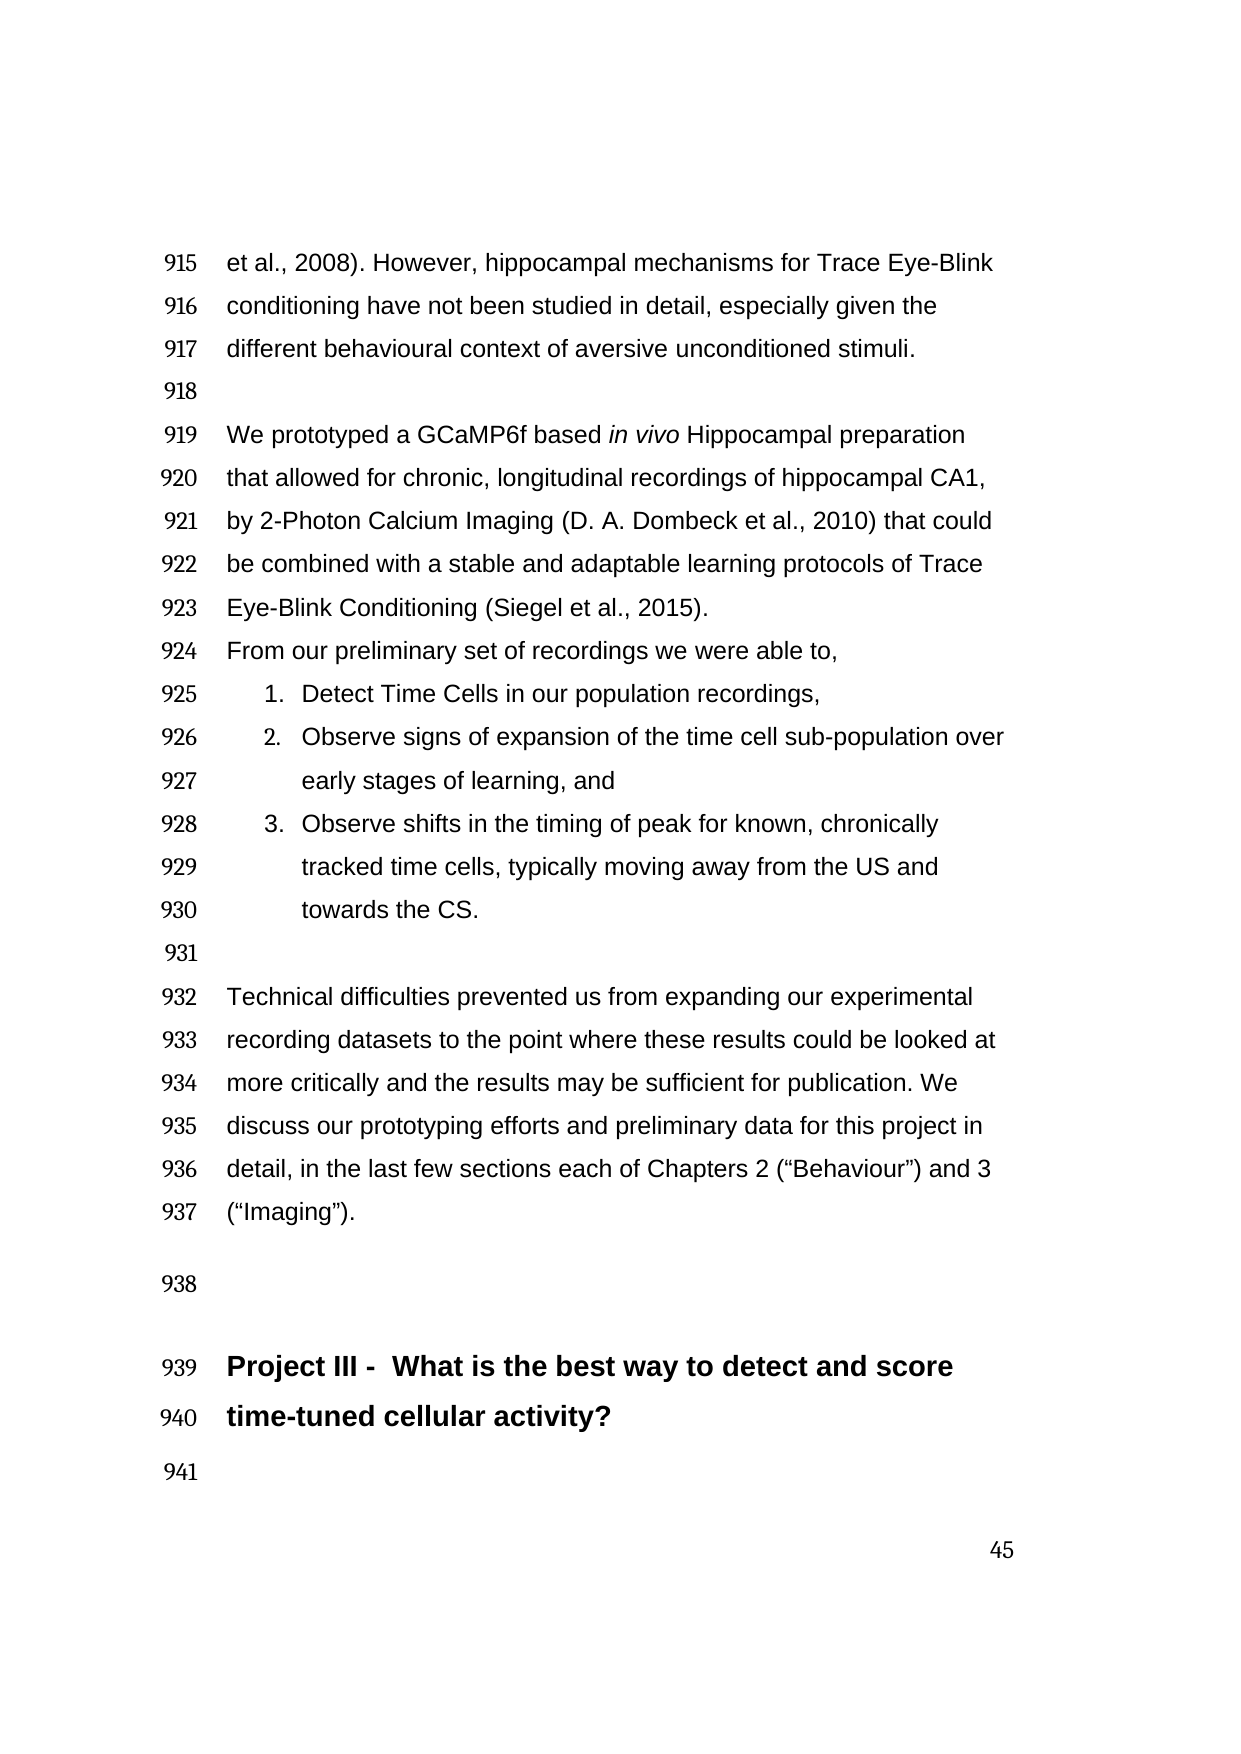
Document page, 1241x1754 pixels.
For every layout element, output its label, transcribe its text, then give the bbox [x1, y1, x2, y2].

list Observe shifts in the timing of peak for known, chronically tracked time cells, typically moving away from the US and towards the CS. [264, 809, 1014, 924]
text Technical difficulties prevented us from expanding our experimental recording datasets to the point where these results could be looked at more critically and the results may be sufficient for publication. We discuss our prototyping efforts and preliminary data for this project in detail, in the last few sections each of Chapters 2 (“Behaviour”) and 3 (“Imaging”). [226, 982, 1014, 1226]
text From our preliminary set of recordings we were able to, [226, 636, 1014, 664]
list Observe signs of expansion of the time cell sub-population over early stages of learning, and [264, 722, 1014, 795]
text We prototyped a GCaMP6f based in vivo Hippocampal preparation that allowed for chronic, longitudinal recordings of hippocampal CA1, by 2-Photon Calcium Imaging (D. A. Dombeck et al., 2010)⁠ that could be combined with a stable and adaptable learning protocols of Trace Eye-Blink Conditioning (Siegel et al., 2015). [226, 420, 1014, 621]
text et al., 2008). However, hippocampal mechanisms for Trace Eye-Blink conditioning have not been studied in detail, especially given the different behavioural context of aversive unconditioned stimuli. [226, 248, 1014, 363]
list Detect Time Cells in our population recordings, [264, 679, 1014, 708]
subtitle Project III - What is the best way to detect and score time-tuned cellular activity? [226, 1349, 1014, 1433]
